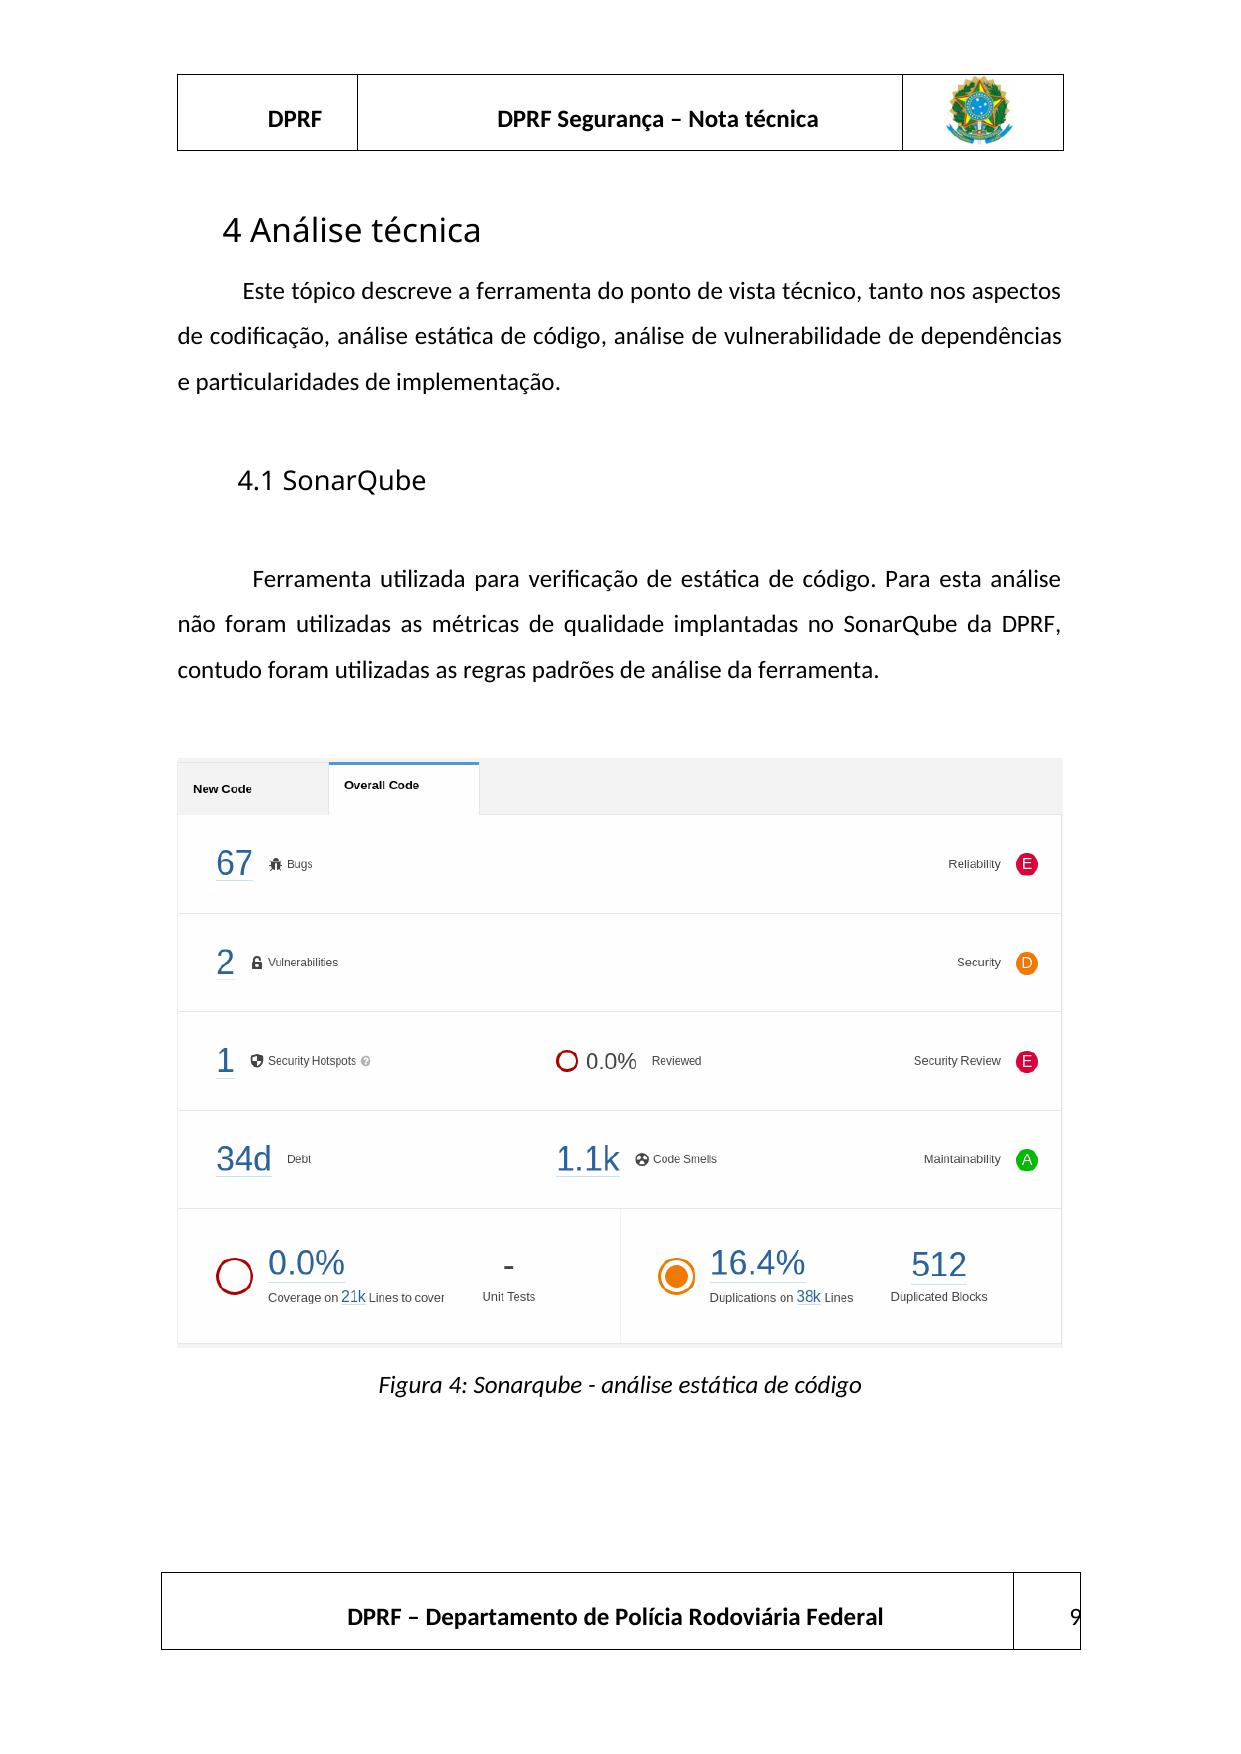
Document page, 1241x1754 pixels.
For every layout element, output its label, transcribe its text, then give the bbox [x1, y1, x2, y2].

picture [177, 758, 1063, 1348]
picture [944, 75, 1020, 149]
subtitle 4.1 SonarQube [177, 462, 237, 499]
subtitle 4.1 SonarQube [427, 462, 1063, 499]
subtitle 4 Análise técnica [482, 207, 1063, 252]
text Este tópico descreve a ferramenta do ponto de vista técnico, tanto nos aspectos de codificação, análise estática de código, análise de vulnerabilidade de dependências e particularidades de implementação. [177, 275, 1063, 397]
subtitle 4 Análise técnica [177, 207, 222, 252]
text Ferramenta utilizada para verificação de estática de código. Para esta análise não foram utilizadas as métricas de qualidade implantadas no SonarQube da DPRF, contudo foram utilizadas as regras padrões de análise da ferramenta. [177, 563, 1063, 685]
text Figura 4: Sonarqube - análise estática de código [177, 1348, 1063, 1399]
